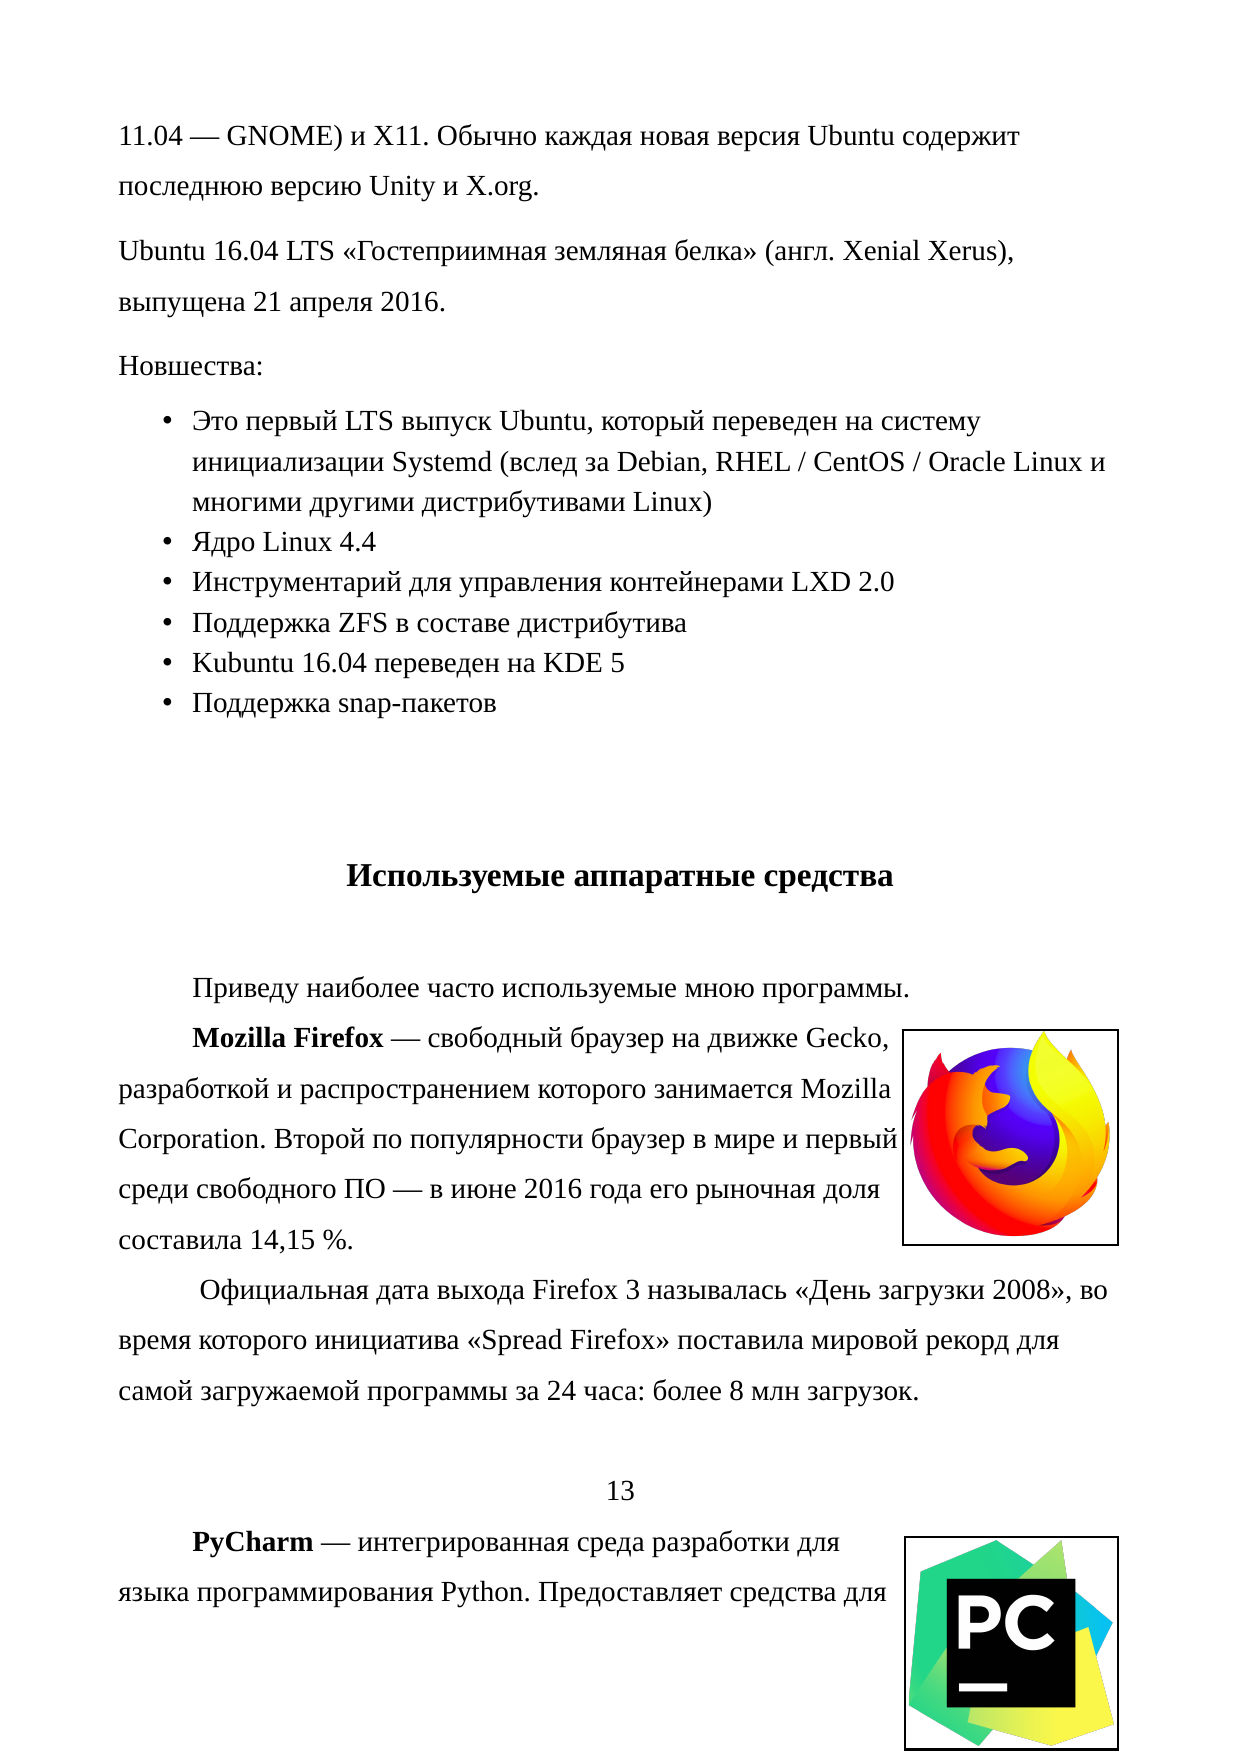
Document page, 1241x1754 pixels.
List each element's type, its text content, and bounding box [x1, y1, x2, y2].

list Поддержка snap-пакетов [162, 685, 1122, 719]
text Новшества: [118, 348, 1122, 382]
picture [904, 1031, 1117, 1244]
list Инструментарий для управления контейнерами LXD 2.0 [162, 564, 1122, 598]
text [906, 1538, 1117, 1748]
text Ubuntu 16.04 LTS «Гостеприимная земляная белка» (англ. Xenial Xerus), выпущена 21 апреля 2016. [118, 233, 1122, 317]
text PyCharm — интегрированная среда разработки для языка программирования Python. Предоставляет средства для [118, 1524, 1122, 1607]
list Kubuntu 16.04 переведен на KDE 5 [162, 645, 1122, 679]
text Официальная дата выхода Firefox 3 называлась «День загрузки 2008», во время которого инициатива «Spread Firefox» поставила мировой рекорд для самой загружаемой программы за 24 часа: более 8 млн загрузок. [118, 1272, 1122, 1406]
text Приведу наиболее часто используемые мною программы. [118, 970, 1122, 1004]
text 13 [118, 1473, 1122, 1507]
list Ядро Linux 4.4 [162, 524, 1122, 558]
text 11.04 — GNOME) и X11. Обычно каждая новая версия Ubuntu содержит последнюю версию Unity и X.org. [118, 118, 1122, 202]
list Это первый LTS выпуск Ubuntu, который переведен на систему инициализации Systemd (вслед за Debian, RHEL / CentOS / Oracle Linux и многими другими дистрибутивами Linux) [162, 403, 1122, 517]
text Используемые аппаратные средства [118, 855, 1122, 893]
picture [908, 1540, 1114, 1746]
text Mozilla Firefox — свободный браузер на движке Gecko, разработкой и распространением которого занимается Mozilla Corporation. Второй по популярности браузер в мире и первый среди свободного ПО — в июне 2016 года его рыночная доля составила 14,15 %. [118, 1021, 1122, 1255]
list Поддержка ZFS в составе дистрибутива [162, 605, 1122, 638]
